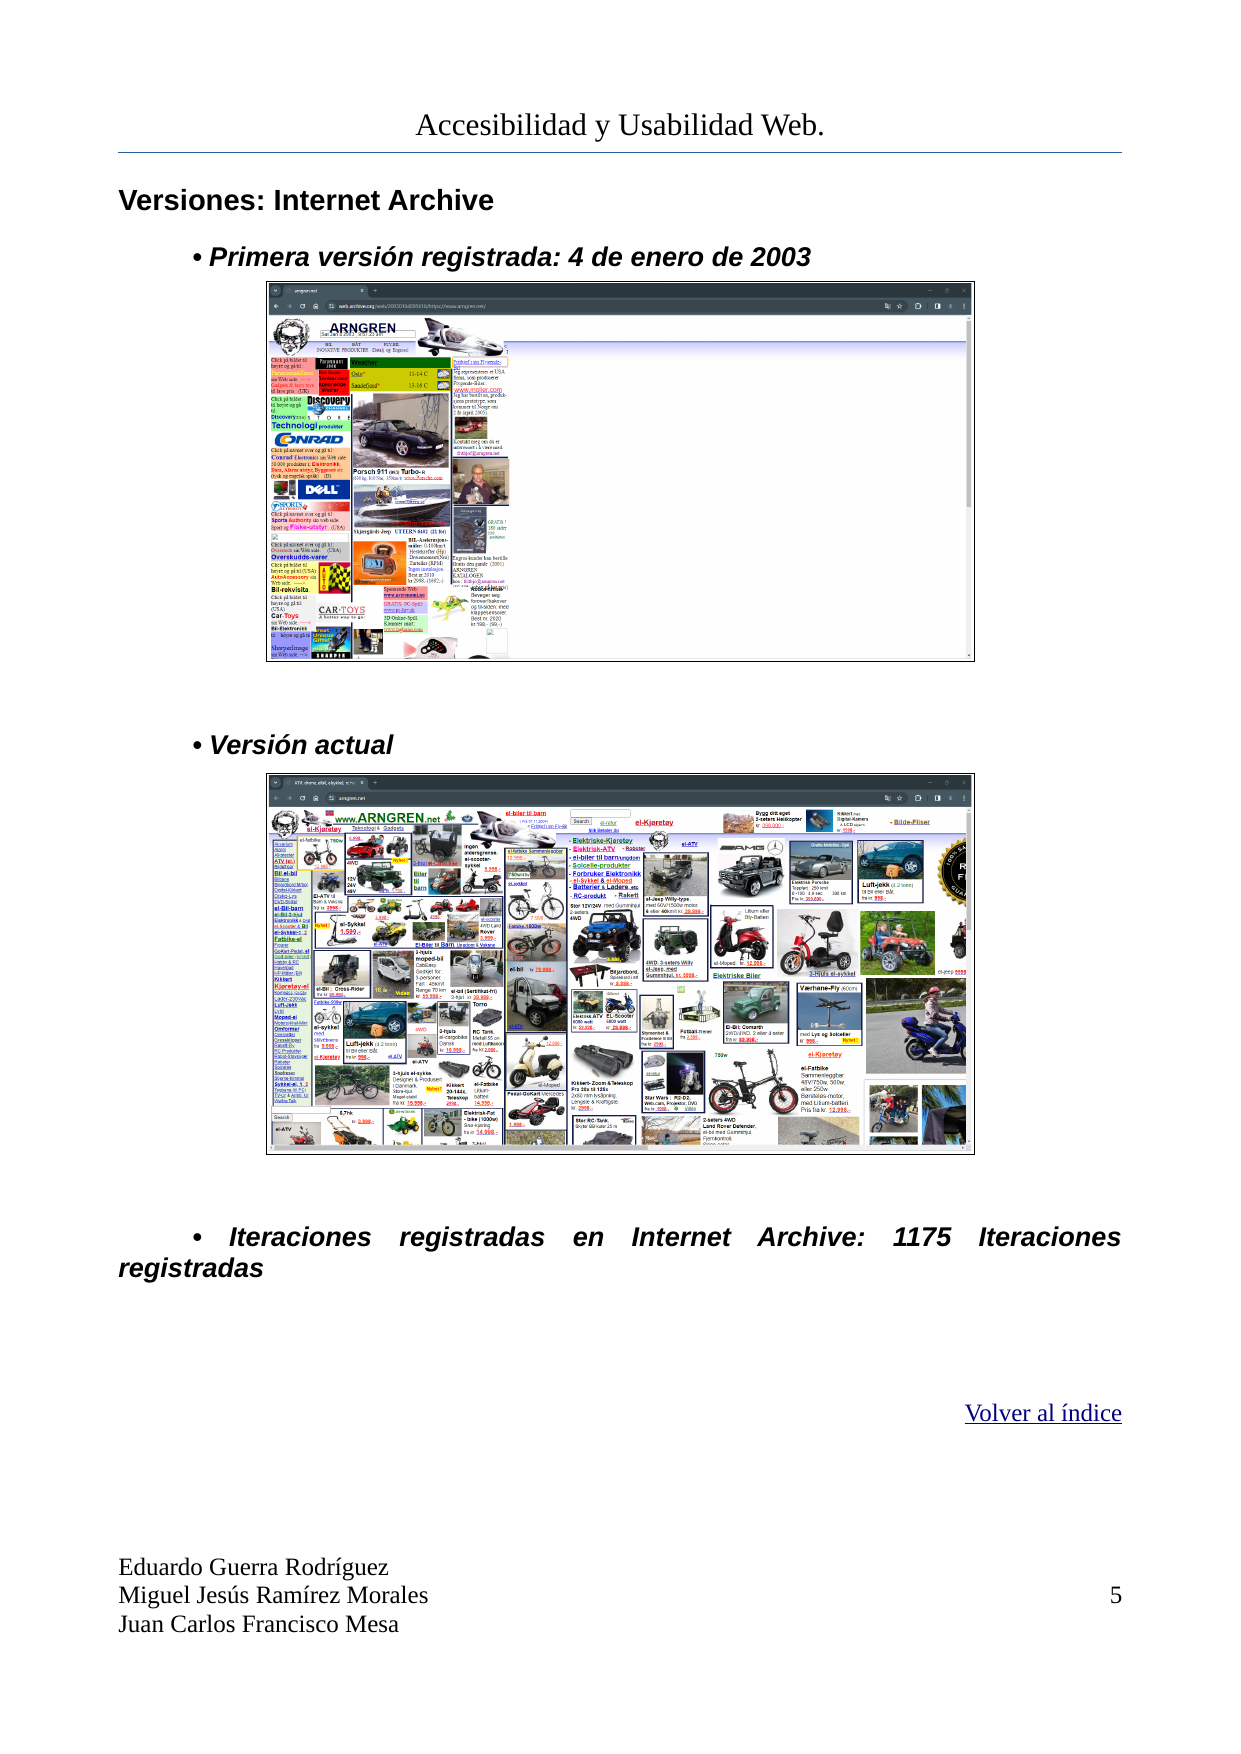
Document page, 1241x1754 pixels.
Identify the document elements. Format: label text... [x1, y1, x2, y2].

text Volver al índice [118, 1398, 1122, 1426]
subtitle • Iteraciones registradas en Internet Archive: 1175 Iteraciones registradas [118, 1221, 1122, 1284]
subtitle • Primera versión registrada: 4 de enero de 2003 [118, 241, 1122, 273]
subtitle Versiones: Internet Archive [118, 183, 1122, 216]
picture [268, 283, 972, 659]
subtitle • Versión actual [118, 729, 1122, 760]
picture [268, 775, 972, 1151]
